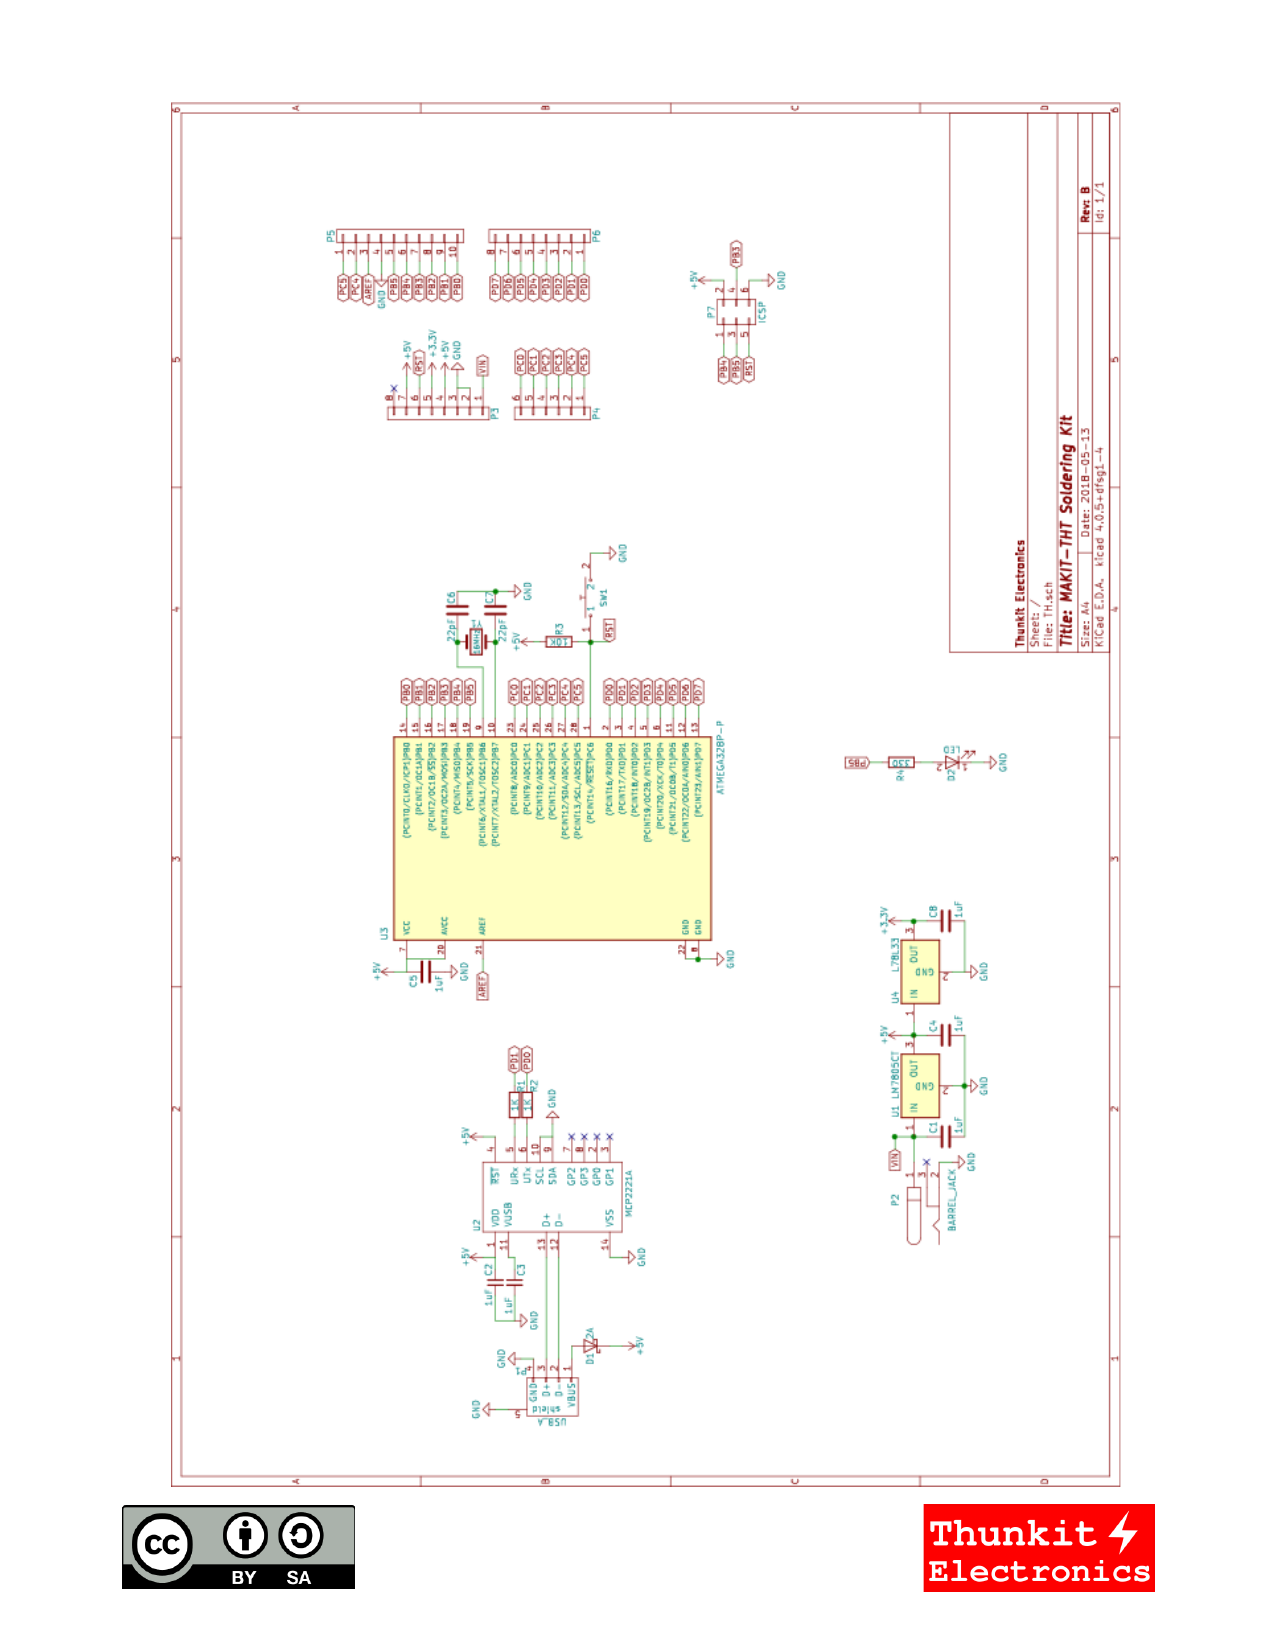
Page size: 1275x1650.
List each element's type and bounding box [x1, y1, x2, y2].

picture [122, 1505, 355, 1589]
picture [923, 1504, 1155, 1592]
picture [171, 102, 1121, 1487]
